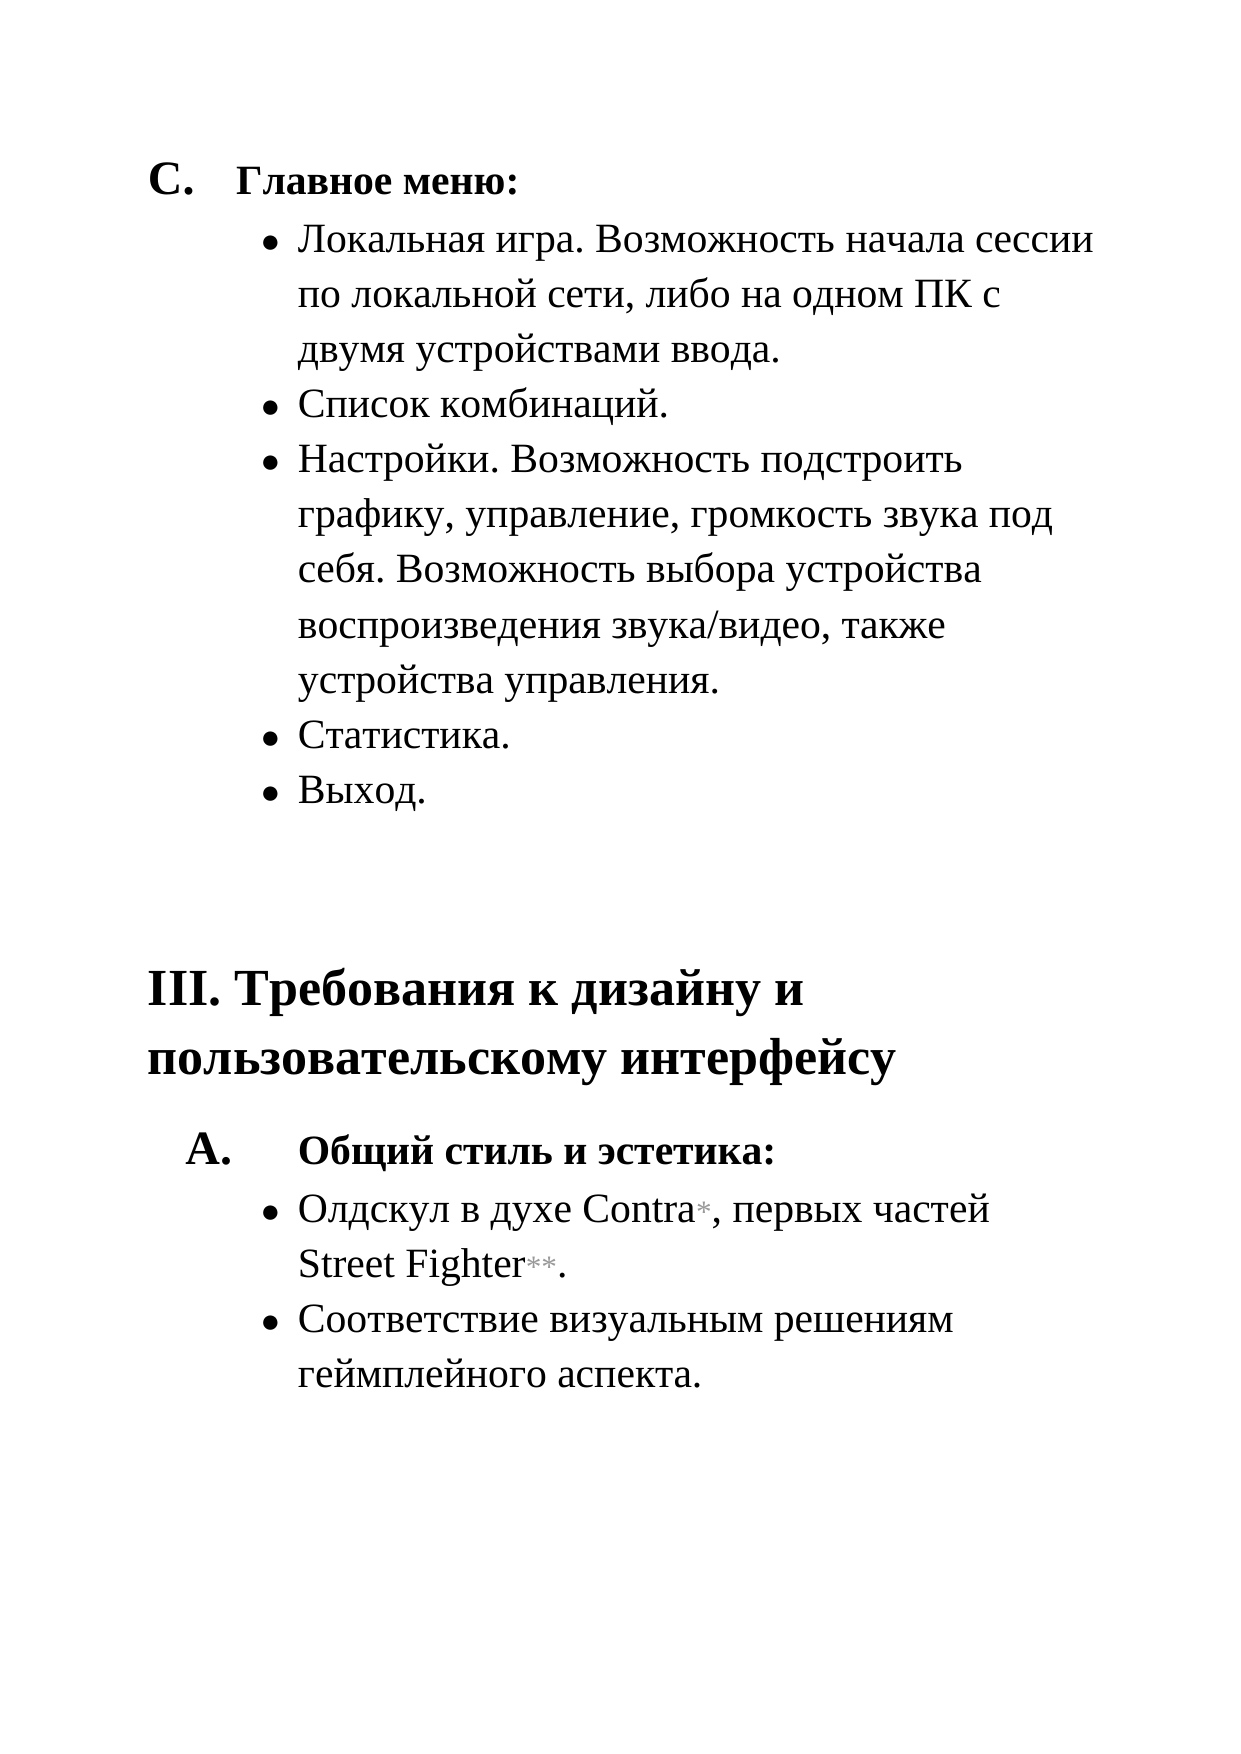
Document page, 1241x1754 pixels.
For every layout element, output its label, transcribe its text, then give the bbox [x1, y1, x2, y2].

list Настройки. Возможность подстроить графику, управление, громкость звука под себя. Возможность выбора устройства воспроизведения звука/видео, также устройства управления. [260, 434, 1094, 702]
list Статистика. [260, 709, 1094, 757]
list Выход. [260, 764, 1094, 812]
text III. Требования к дизайну и пользовательскому интерфейсу [148, 957, 1094, 1116]
list Олдскул в духе Contra*, первых частей Street Fighter**. [260, 1183, 1094, 1286]
list Список комбинаций. [260, 379, 1094, 427]
list Локальная игра. Возможность начала сессии по локальной сети, либо на одном ПК с двумя устройствами ввода. [260, 213, 1094, 371]
text С. Главное меню: [148, 150, 1094, 205]
list Соответствие визуальным решениям геймплейного аспекта. [260, 1293, 1094, 1397]
list Общий стиль и эстетика: [185, 1120, 1094, 1175]
